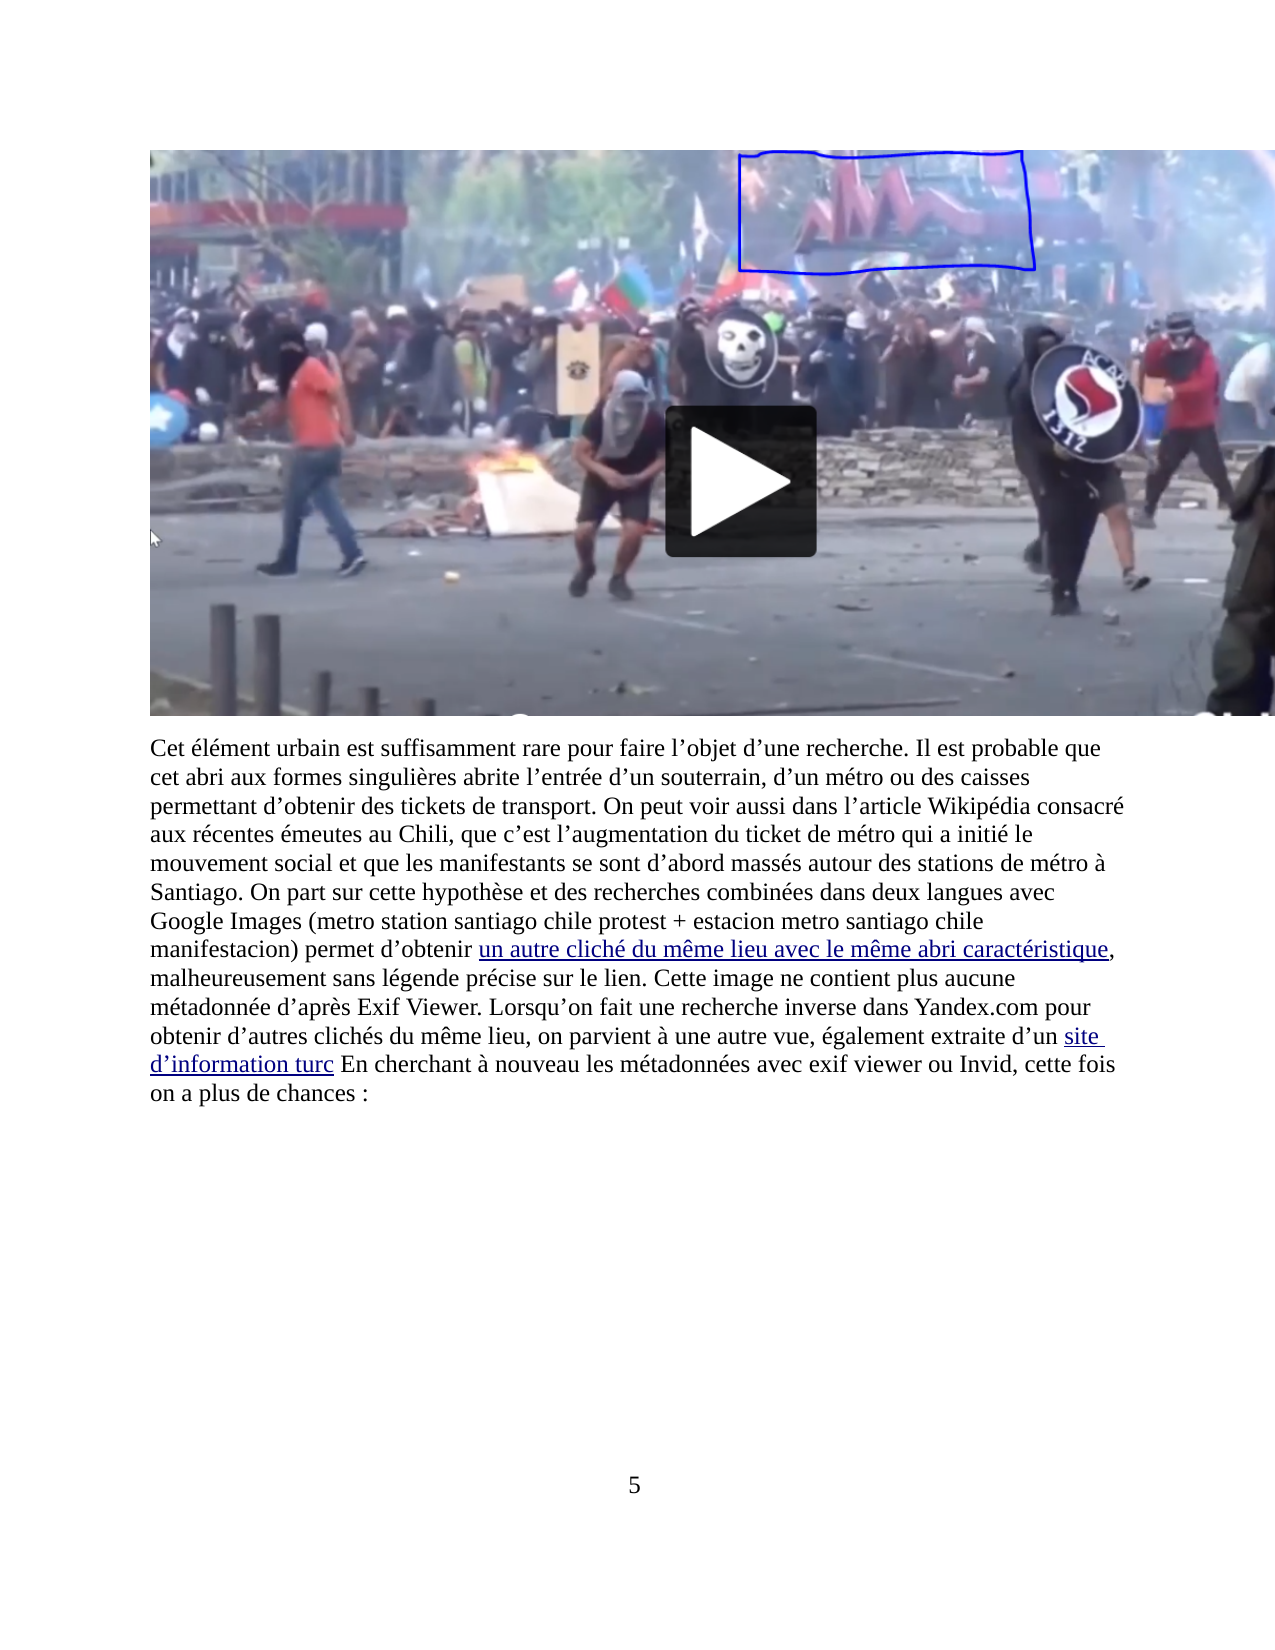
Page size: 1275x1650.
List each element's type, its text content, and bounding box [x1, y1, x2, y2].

text Cet élément urbain est suffisamment rare pour faire l’objet d’une recherche. Il est probable que cet abri aux formes singulières abrite l’entrée d’un souterrain, d’un métro ou des caisses permettant d’obtenir des tickets de transport. On peut voir aussi dans l’article Wikipédia consacré aux récentes émeutes au Chili, que c’est l’augmentation du ticket de métro qui a initié le mouvement social et que les manifestants se sont d’abord massés autour des stations de métro à Santiago. On part sur cette hypothèse et des recherches combinées dans deux langues avec Google Images (metro station santiago chile protest + estacion metro santiago chile manifestacion) permet d’obtenir un autre cliché du même lieu avec le même abri caractéristique, malheureusement sans légende précise sur le lien. Cette image ne contient plus aucune métadonnée d’après Exif Viewer. Lorsqu’on fait une recherche inverse dans Yandex.com pour obtenir d’autres clichés du même lieu, on parvient à une autre vue, également extraite d’un site d’information turc En cherchant à nouveau les métadonnées avec exif viewer ou Invid, cette fois on a plus de chances : [150, 733, 1125, 1107]
picture [150, 150, 1275, 716]
